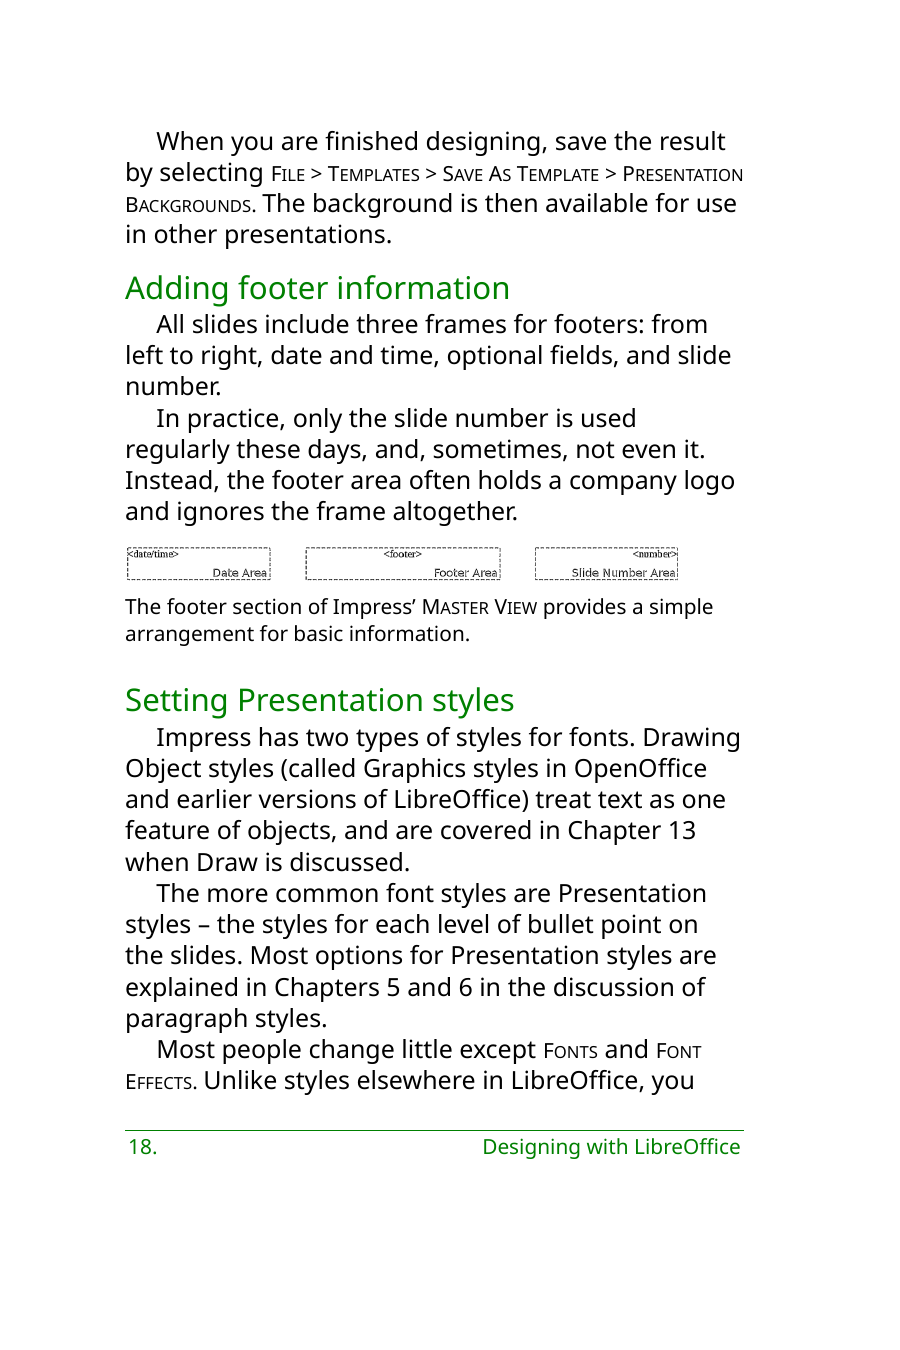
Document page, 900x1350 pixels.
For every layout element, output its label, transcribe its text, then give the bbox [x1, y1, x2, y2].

text Impress has two types of styles for fonts. Drawing Object styles (called Graphics styles in OpenOffice and earlier versions of LibreOffice) treat text as one feature of objects, and are covered in Chapter 13 when Draw is discussed. [125, 721, 744, 877]
text When you are finished designing, save the result by selecting File > Templates > Save As Template > Presentation Backgrounds. The background is then available for use in other presentations. [125, 125, 744, 250]
text In practice, only the slide number is used regularly these days, and, sometimes, not even it. Instead, the footer area often holds a company logo and ignores the frame altogether. [125, 402, 744, 527]
subtitle Adding footer information [125, 266, 744, 308]
text All slides include three frames for footers: from left to right, date and time, optional fields, and slide number. [125, 308, 744, 402]
text The more common font styles are Presentation styles – the styles for each level of bullet point on the slides. Most options for Presentation styles are explained in Chapters 5 and 6 in the discussion of paragraph styles. [125, 877, 744, 1033]
table_cell The footer section of Impress’ Master View provides a simple arrangement for basic information. [125, 585, 744, 647]
subtitle Setting Presentation styles [125, 678, 744, 721]
picture [125, 542, 680, 583]
text Most people change little except Fonts and Font Effects. Unlike styles elsewhere in LibreOffice, you [125, 1033, 744, 1096]
table_header [125, 543, 744, 585]
